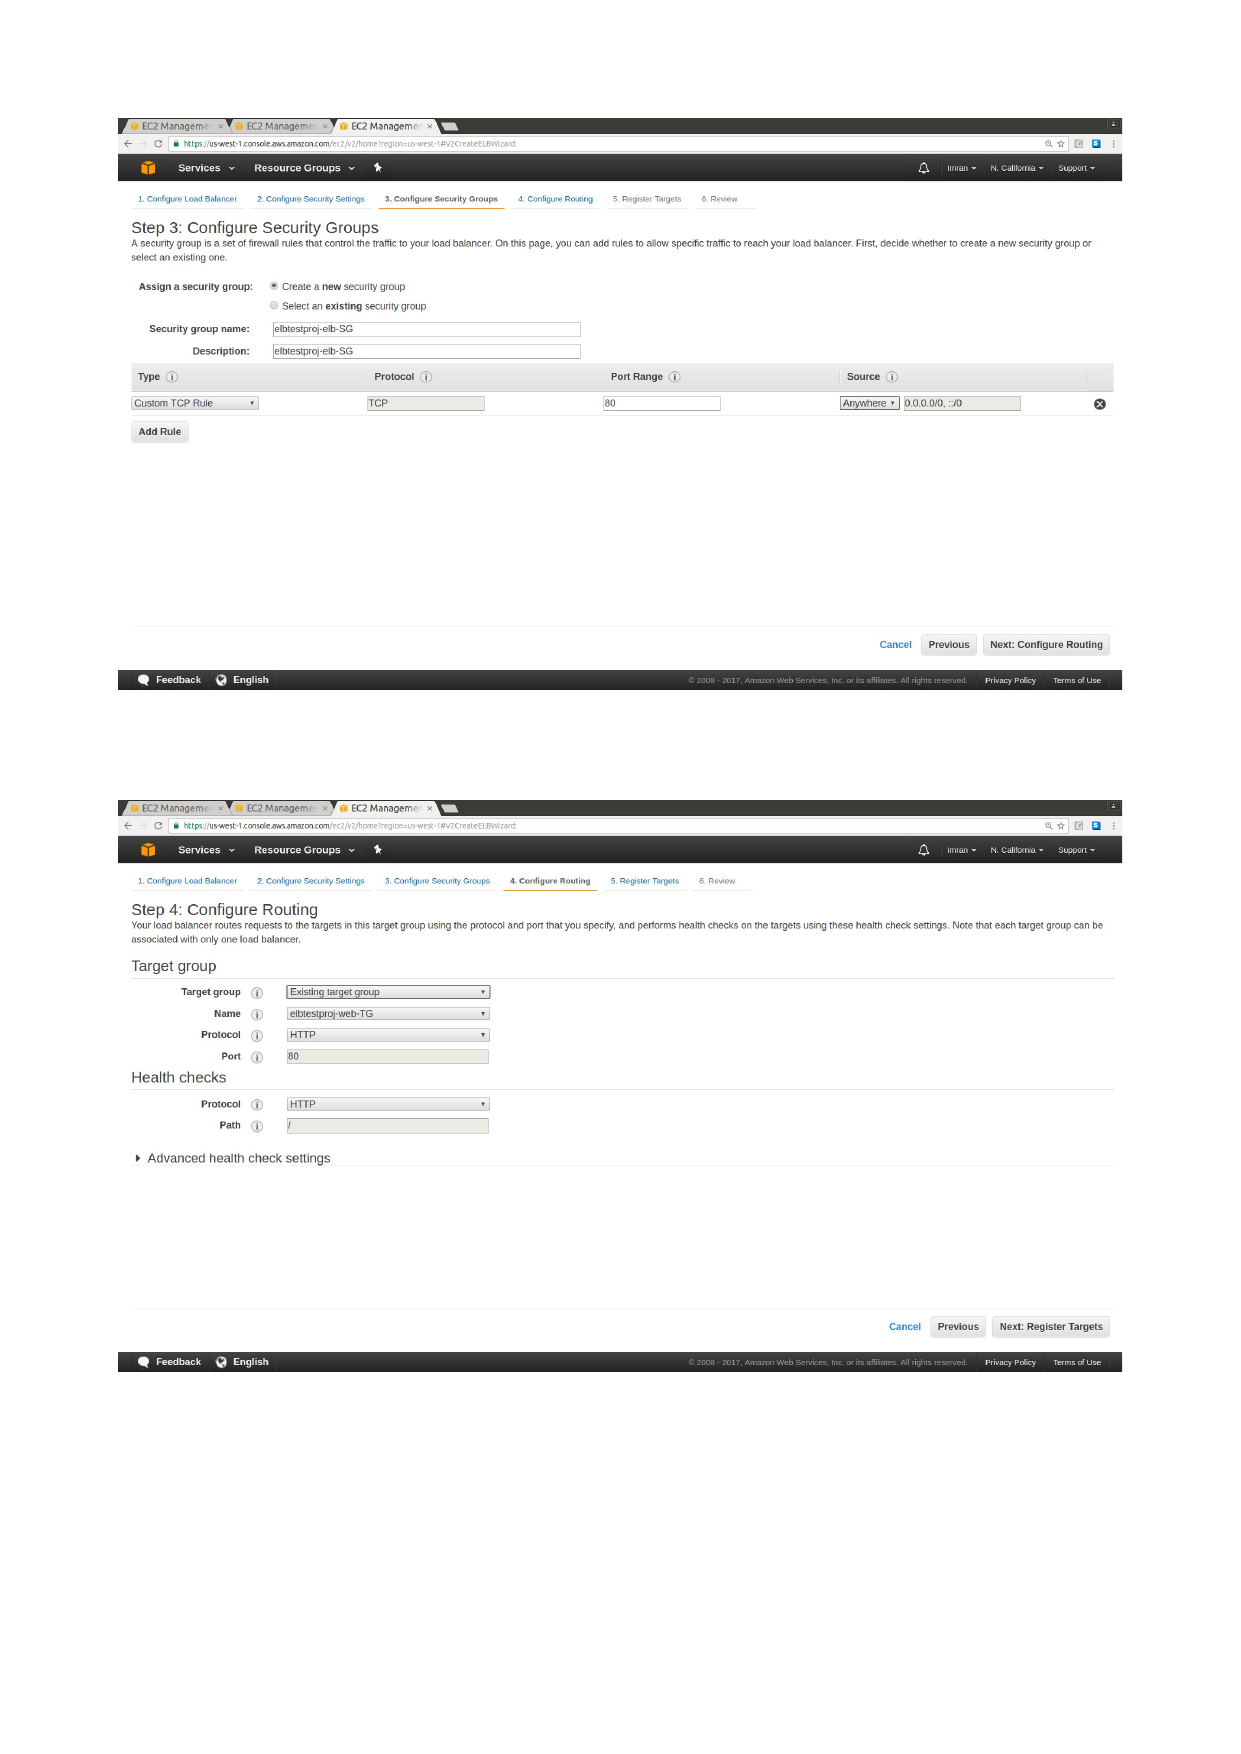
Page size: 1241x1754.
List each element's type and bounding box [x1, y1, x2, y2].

picture [118, 800, 1123, 1372]
picture [118, 118, 1123, 690]
